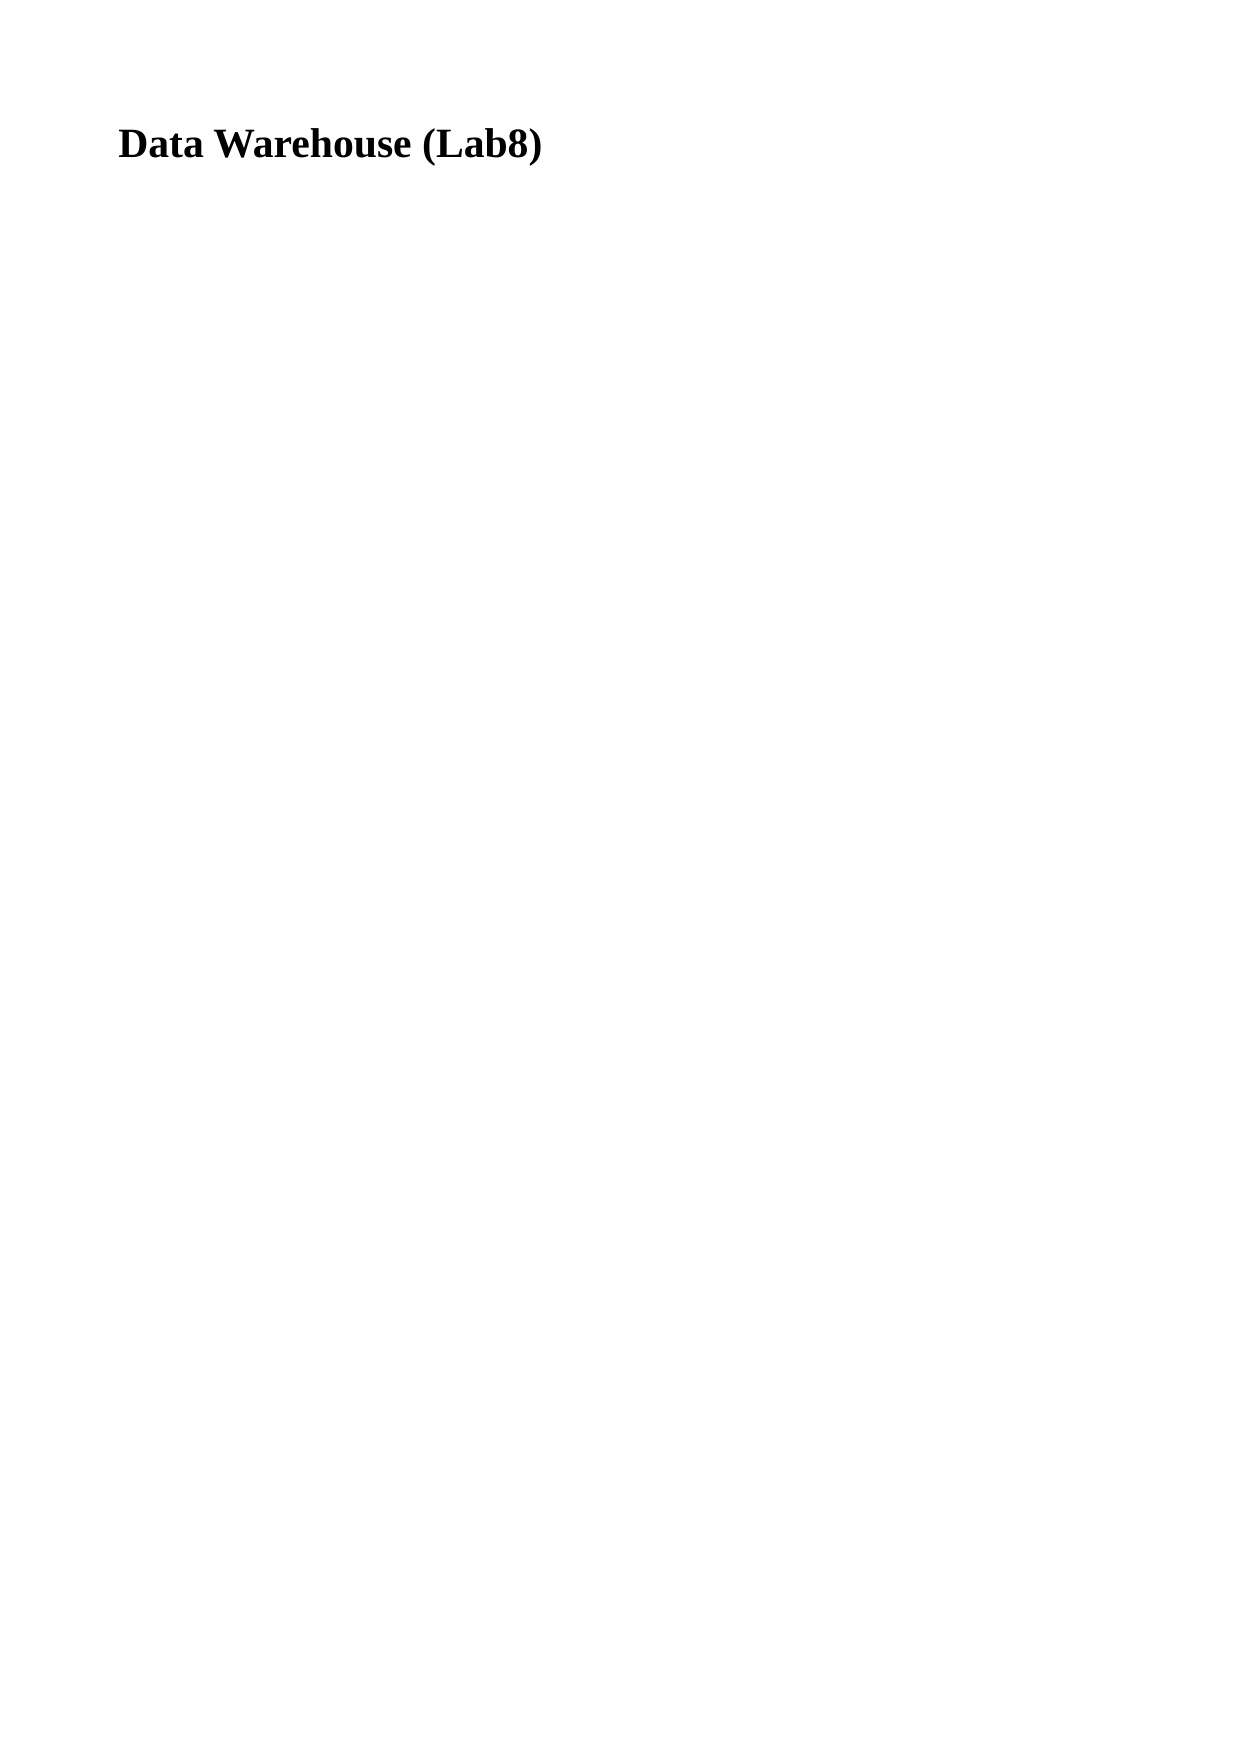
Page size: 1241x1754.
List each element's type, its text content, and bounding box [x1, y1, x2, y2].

text Data Warehouse (Lab8) [118, 118, 1122, 166]
